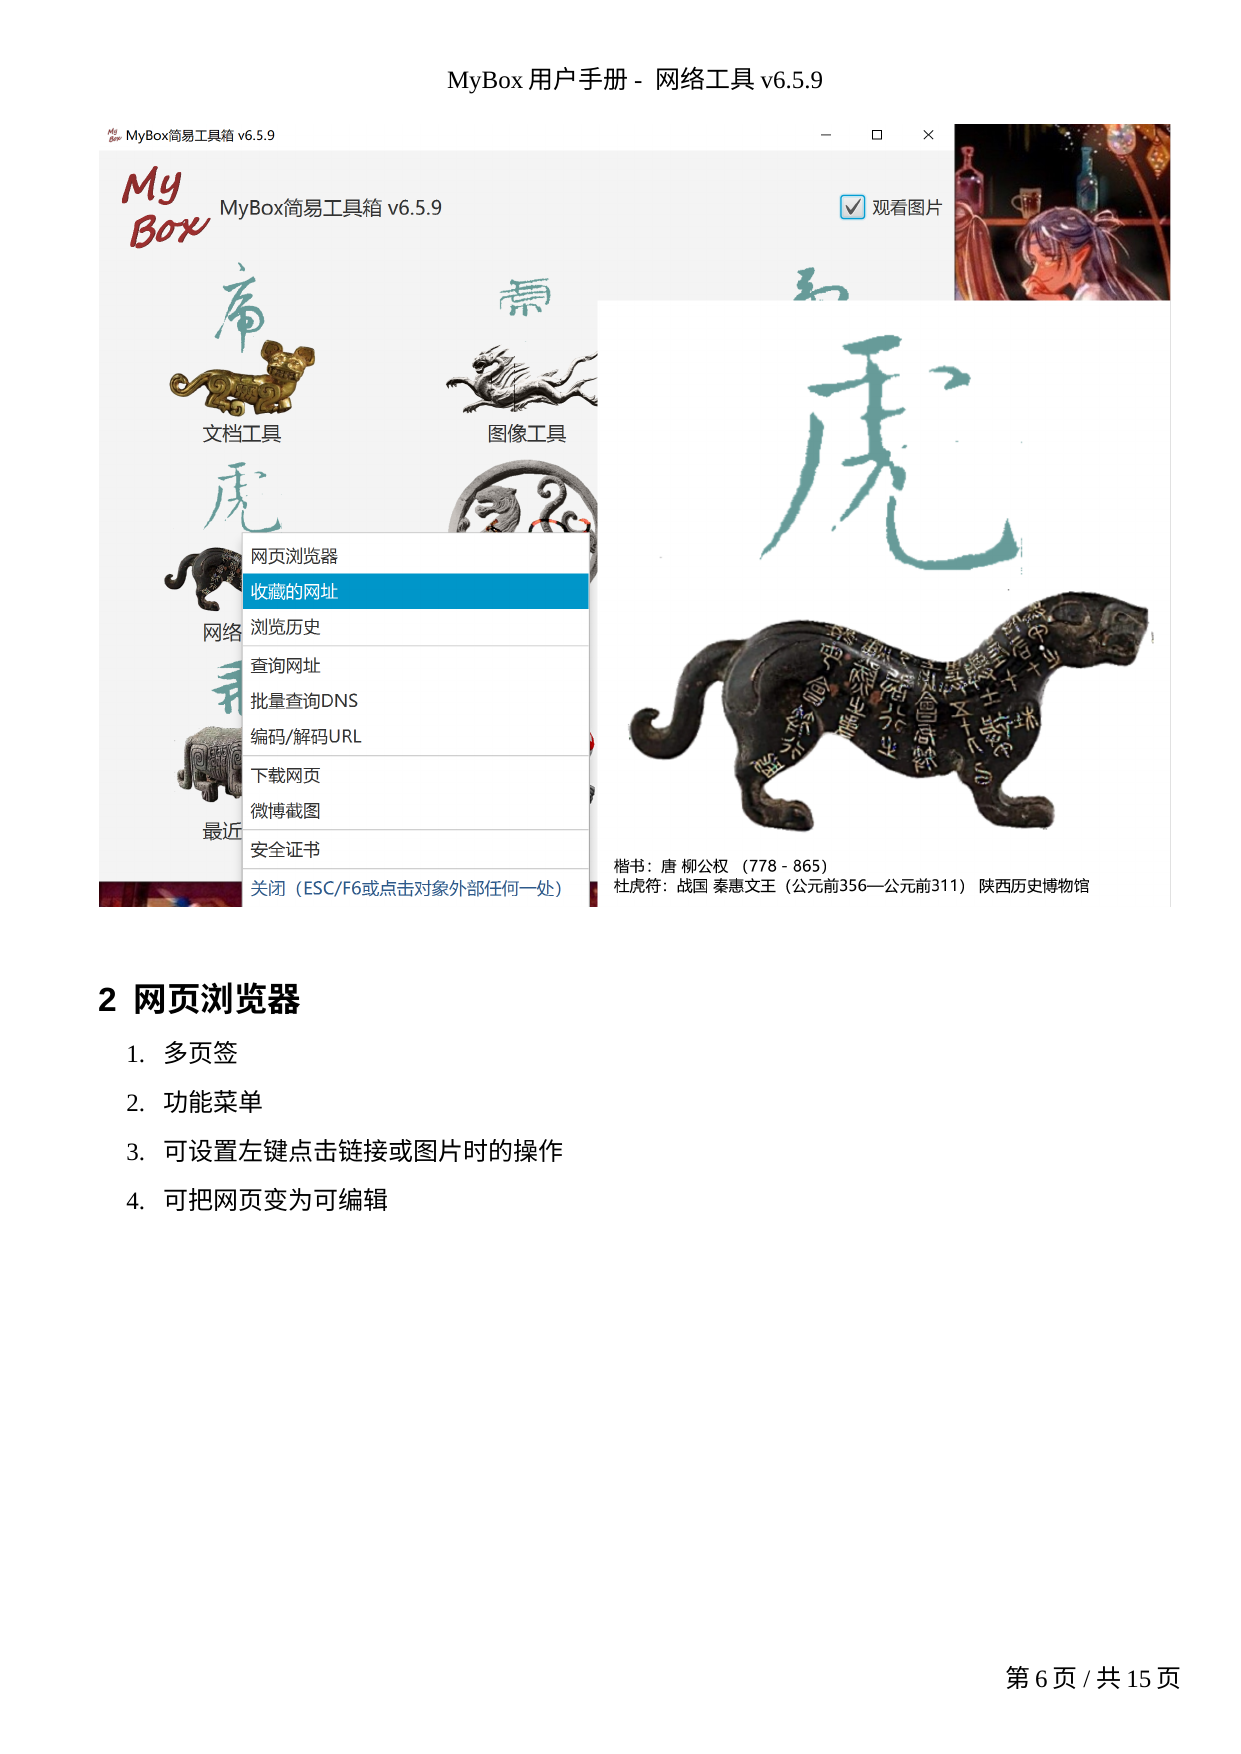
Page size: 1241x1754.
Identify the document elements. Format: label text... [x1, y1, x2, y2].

picture [99, 124, 1171, 907]
list 多页签 [126, 1034, 1181, 1070]
subtitle 网页浏览器 [88, 973, 1181, 1021]
list 可设置左键点击链接或图片时的操作 [126, 1131, 1181, 1168]
list 功能菜单 [126, 1083, 1181, 1119]
list 可把网页变为可编辑 [126, 1180, 1181, 1216]
